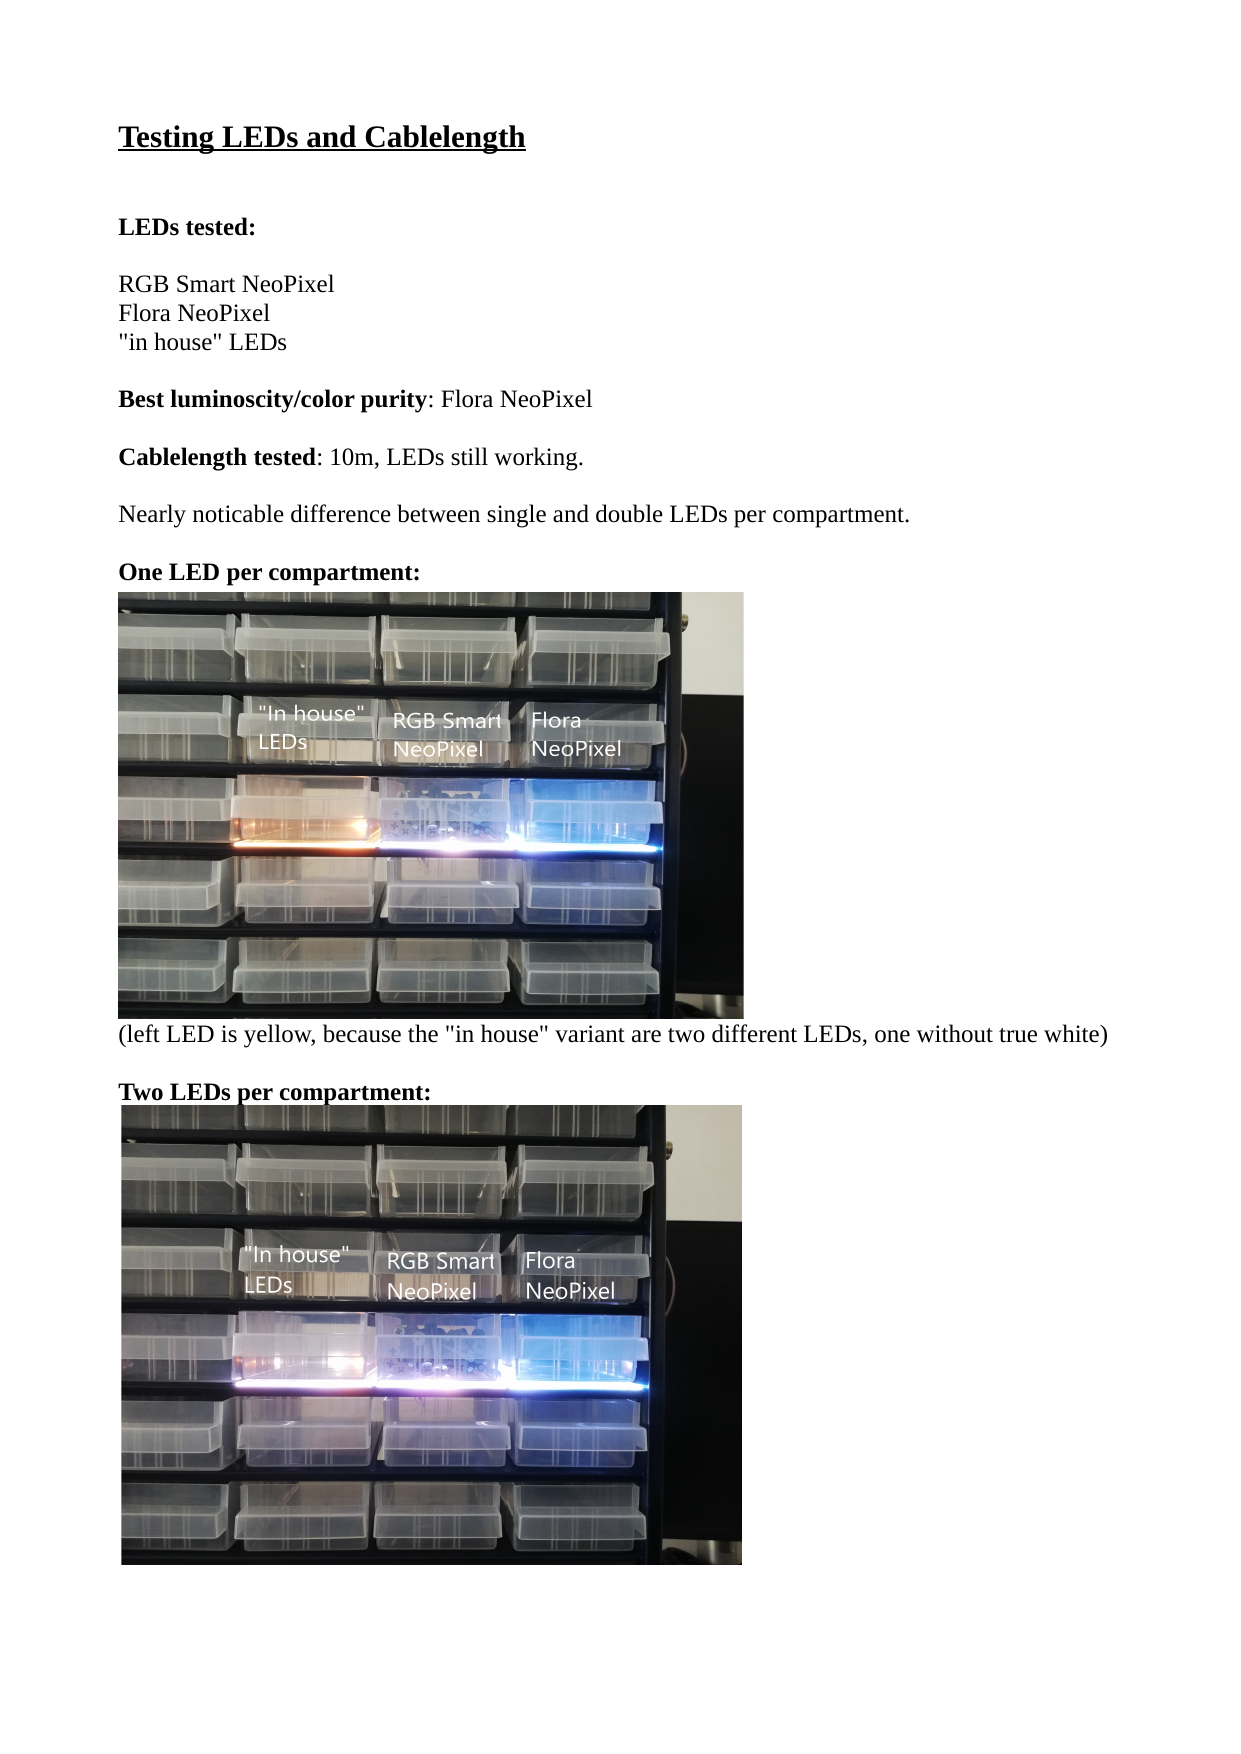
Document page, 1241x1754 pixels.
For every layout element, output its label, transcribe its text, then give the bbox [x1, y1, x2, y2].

text Two LEDs per compartment: [118, 1077, 1122, 1105]
text (left LED is yellow, because the "in house" variant are two different LEDs, one without true white) [118, 585, 1122, 1048]
text LEDs tested: [118, 212, 1122, 240]
text Cablelength tested: 10m, LEDs still working. [118, 442, 1122, 470]
text One LED per compartment: [118, 557, 1122, 585]
text Nearly noticable difference between single and double LEDs per compartment. [118, 499, 1122, 528]
picture [121, 1105, 742, 1565]
text "in house" LEDs [118, 327, 1122, 355]
text RGB Smart NeoPixel [118, 269, 1122, 298]
text Testing LEDs and Cablelength [118, 118, 1122, 154]
text Flora NeoPixel [118, 298, 1122, 327]
text Best luminoscity/color purity: Flora NeoPixel [118, 384, 1122, 413]
picture [118, 592, 744, 1019]
